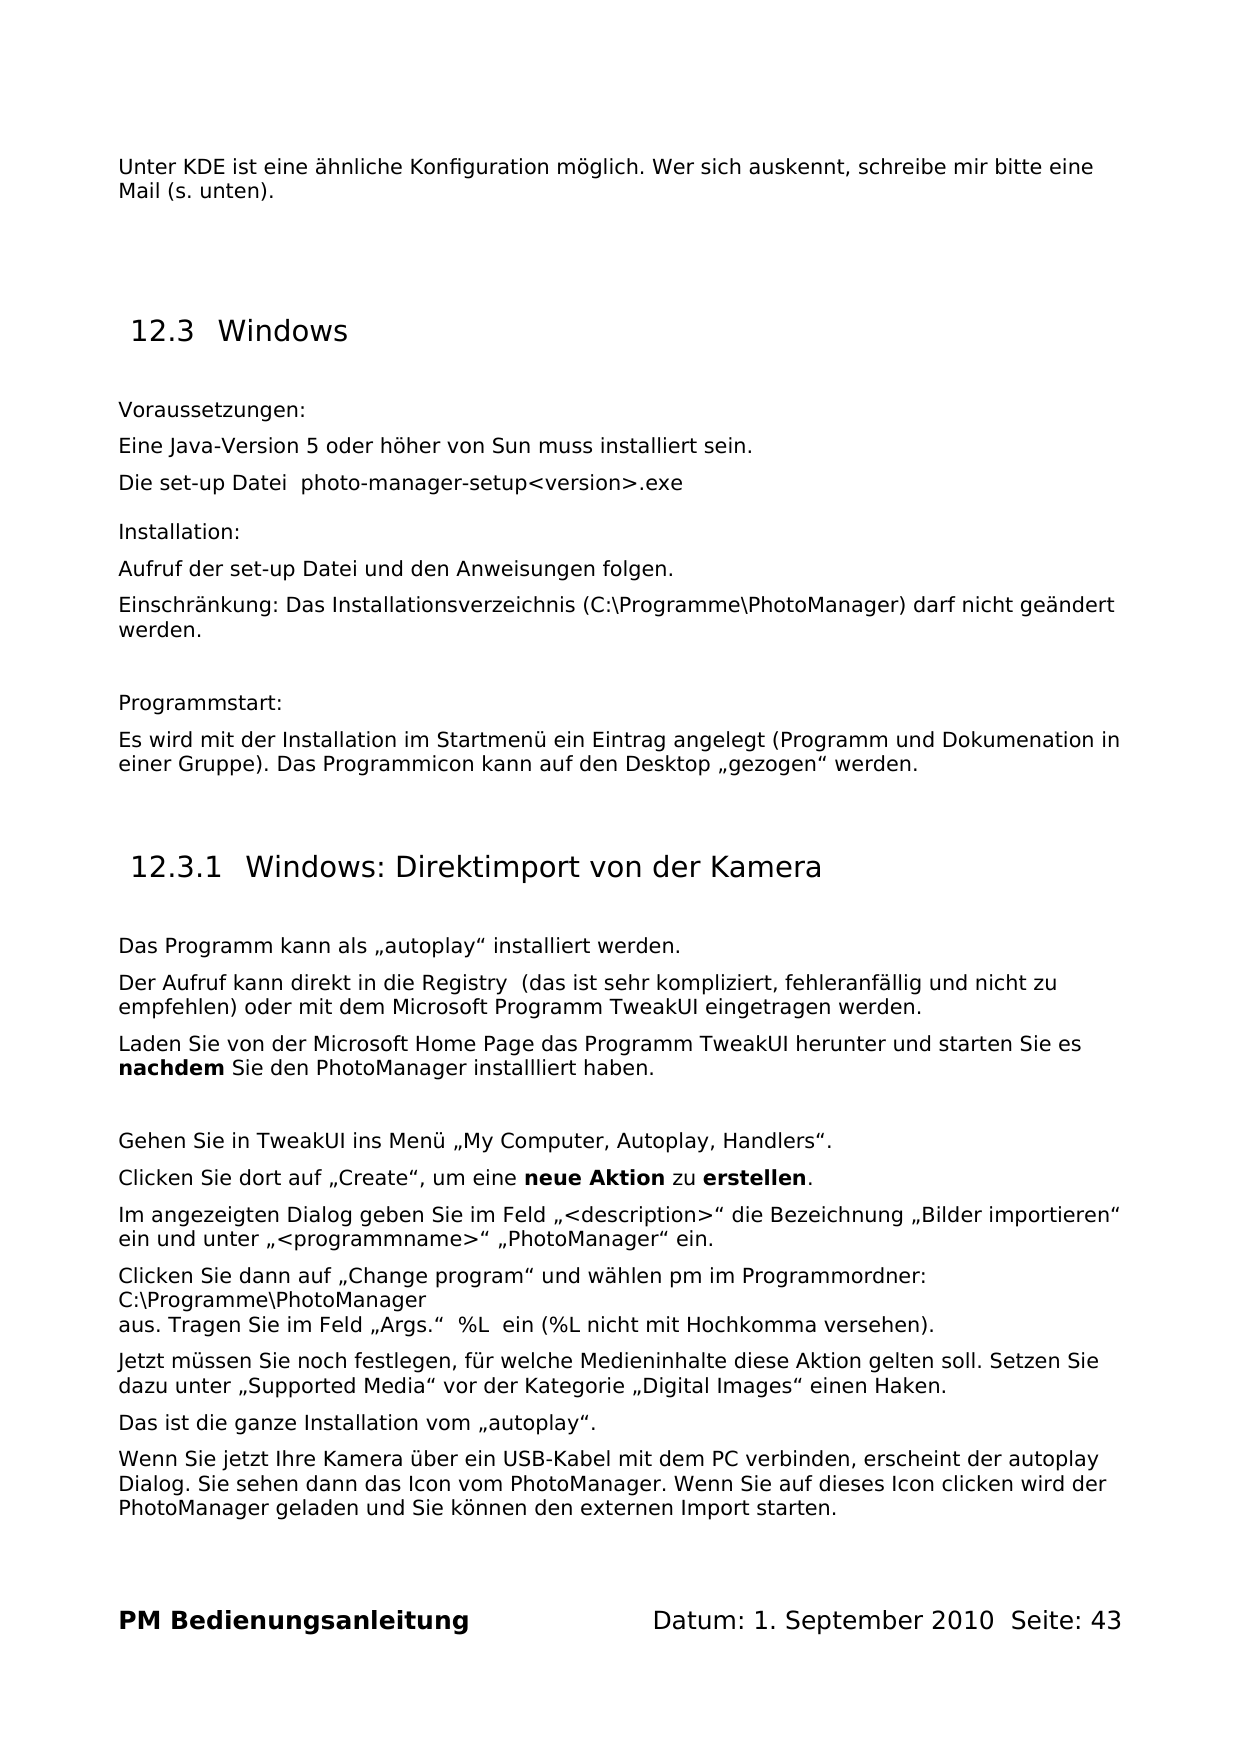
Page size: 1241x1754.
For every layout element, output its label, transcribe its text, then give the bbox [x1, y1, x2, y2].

text Voraussetzungen: [118, 398, 1122, 422]
text Der Aufruf kann direkt in die Registry (das ist sehr kompliziert, fehleranfällig und nicht zu empfehlen) oder mit dem Microsoft Programm TweakUI eingetragen werden. [118, 971, 1122, 1019]
text Laden Sie von der Microsoft Home Page das Programm TweakUI herunter und starten Sie es nachdem Sie den PhotoManager installliert haben. [118, 1032, 1122, 1080]
text Jetzt müssen Sie noch festlegen, für welche Medieninhalte diese Aktion gelten soll. Setzen Sie dazu unter „Supported Media“ vor der Kategorie „Digital Images“ einen Haken. [118, 1349, 1122, 1398]
subtitle Windows: Direktimport von der Kamera [130, 851, 1122, 885]
text Die set-up Datei photo-manager-setup<version>.exe Installation: [118, 471, 1122, 544]
text Einschränkung: Das Installationsverzeichnis (C:\Programme\PhotoManager) darf nicht geändert werden. [118, 593, 1122, 642]
text Clicken Sie dann auf „Change program“ und wählen pm im Programmordner: C:\Programme\PhotoManager aus. Tragen Sie im Feld „Args.“ %L ein (%L nicht mit Hochkomma versehen). [118, 1264, 1122, 1337]
text Es wird mit der Installation im Startmenü ein Eintrag angelegt (Programm und Dokumenation in einer Gruppe). Das Programmicon kann auf den Desktop „gezogen“ werden. [118, 728, 1122, 776]
text Wenn Sie jetzt Ihre Kamera über ein USB-Kabel mit dem PC verbinden, erscheint der autoplay Dialog. Sie sehen dann das Icon vom PhotoManager. Wenn Sie auf dieses Icon clicken wird der PhotoManager geladen und Sie können den externen Import starten. [118, 1447, 1122, 1520]
text Unter KDE ist eine ähnliche Konfiguration möglich. Wer sich auskennt, schreibe mir bitte eine Mail (s. unten). [118, 155, 1122, 203]
text Eine Java-Version 5 oder höher von Sun muss installiert sein. [118, 434, 1122, 459]
text Gehen Sie in TweakUI ins Menü „My Computer, Autoplay, Handlers“. [118, 1129, 1122, 1154]
text Im angezeigten Dialog geben Sie im Feld „<description>“ die Bezeichnung „Bilder importieren“ ein und unter „<programmname>“ „PhotoManager“ ein. [118, 1203, 1122, 1252]
text Programmstart: [118, 691, 1122, 715]
text Clicken Sie dort auf „Create“, um eine neue Aktion zu erstellen. [118, 1166, 1122, 1191]
subtitle Windows [130, 314, 1122, 348]
text Das ist die ganze Installation vom „autoplay“. [118, 1411, 1122, 1435]
text Das Programm kann als „autoplay“ installiert werden. [118, 934, 1122, 958]
text Aufruf der set-up Datei und den Anweisungen folgen. [118, 557, 1122, 581]
